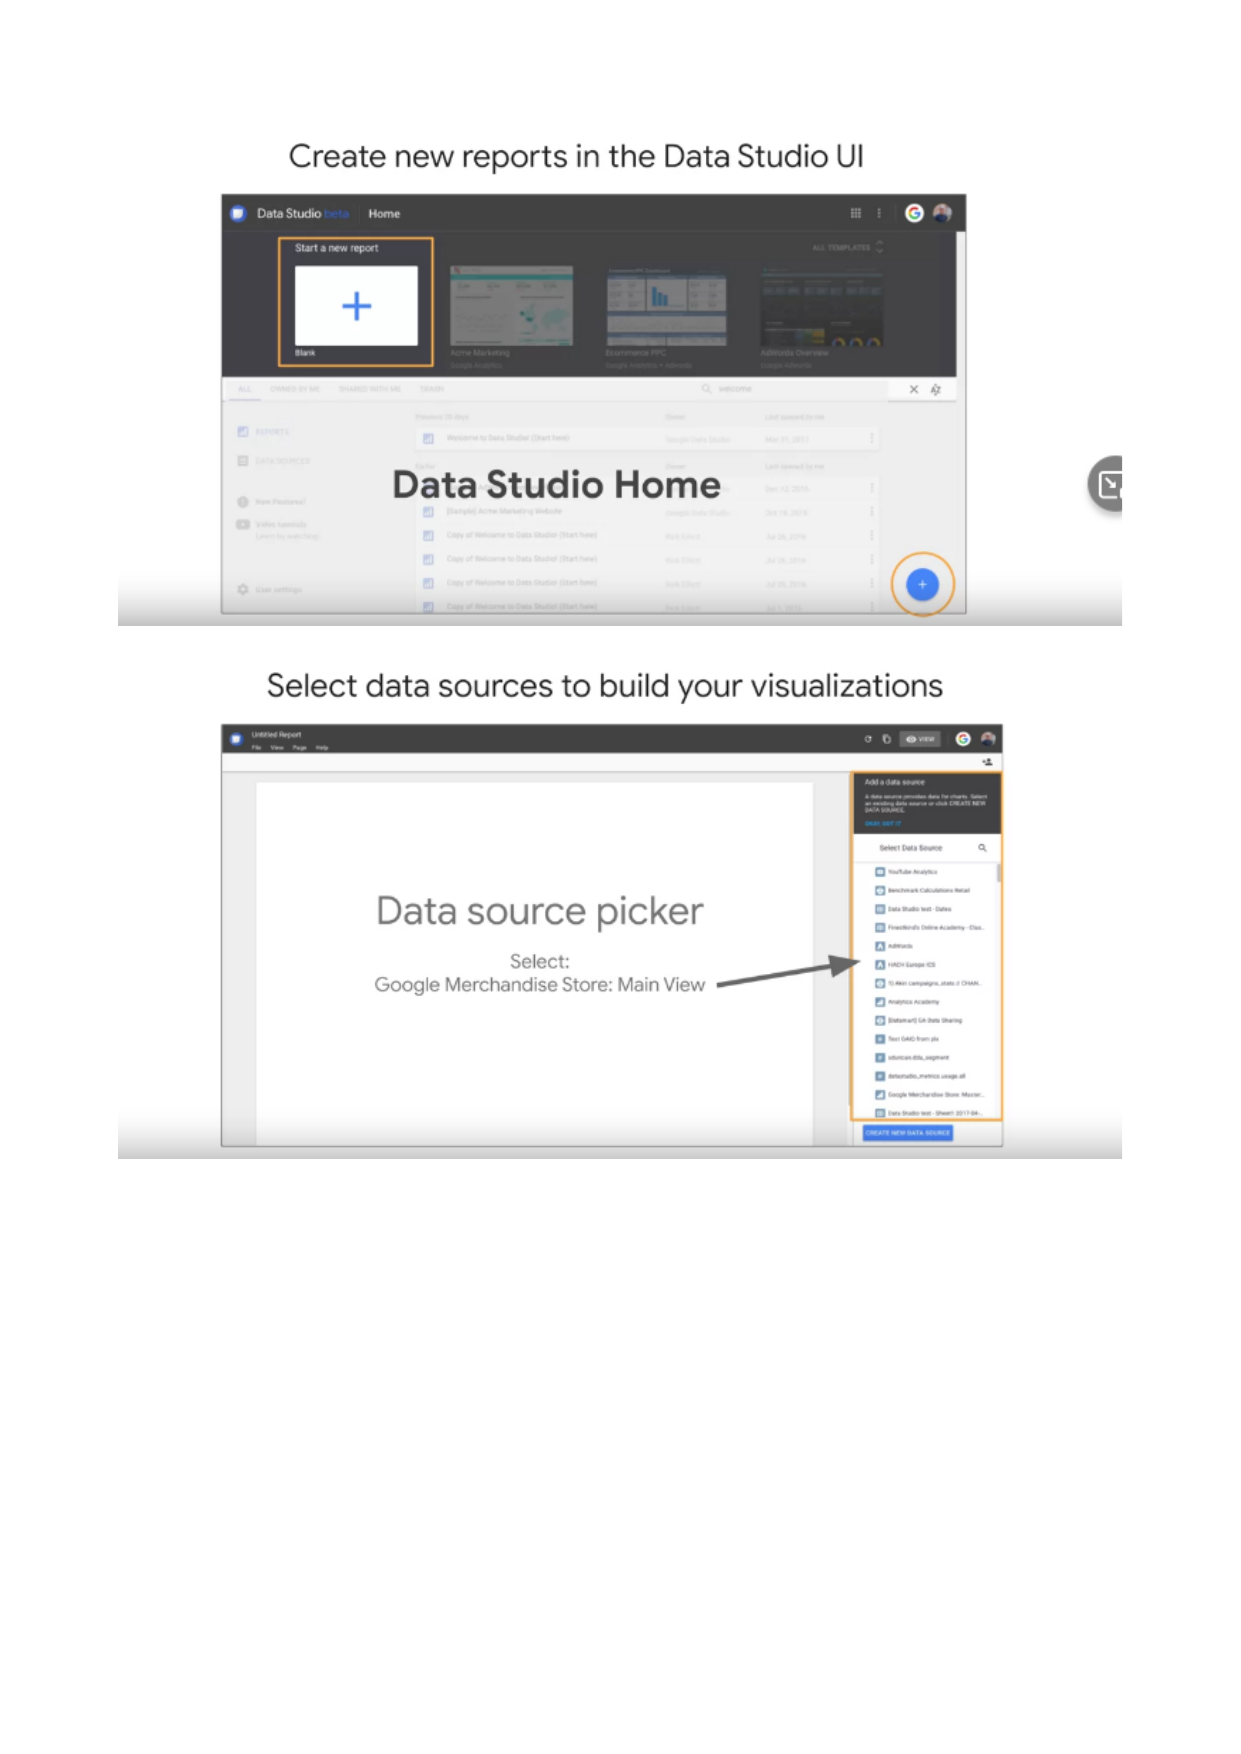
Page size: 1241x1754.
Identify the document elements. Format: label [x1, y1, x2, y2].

picture [118, 654, 1123, 1159]
picture [118, 118, 1123, 626]
